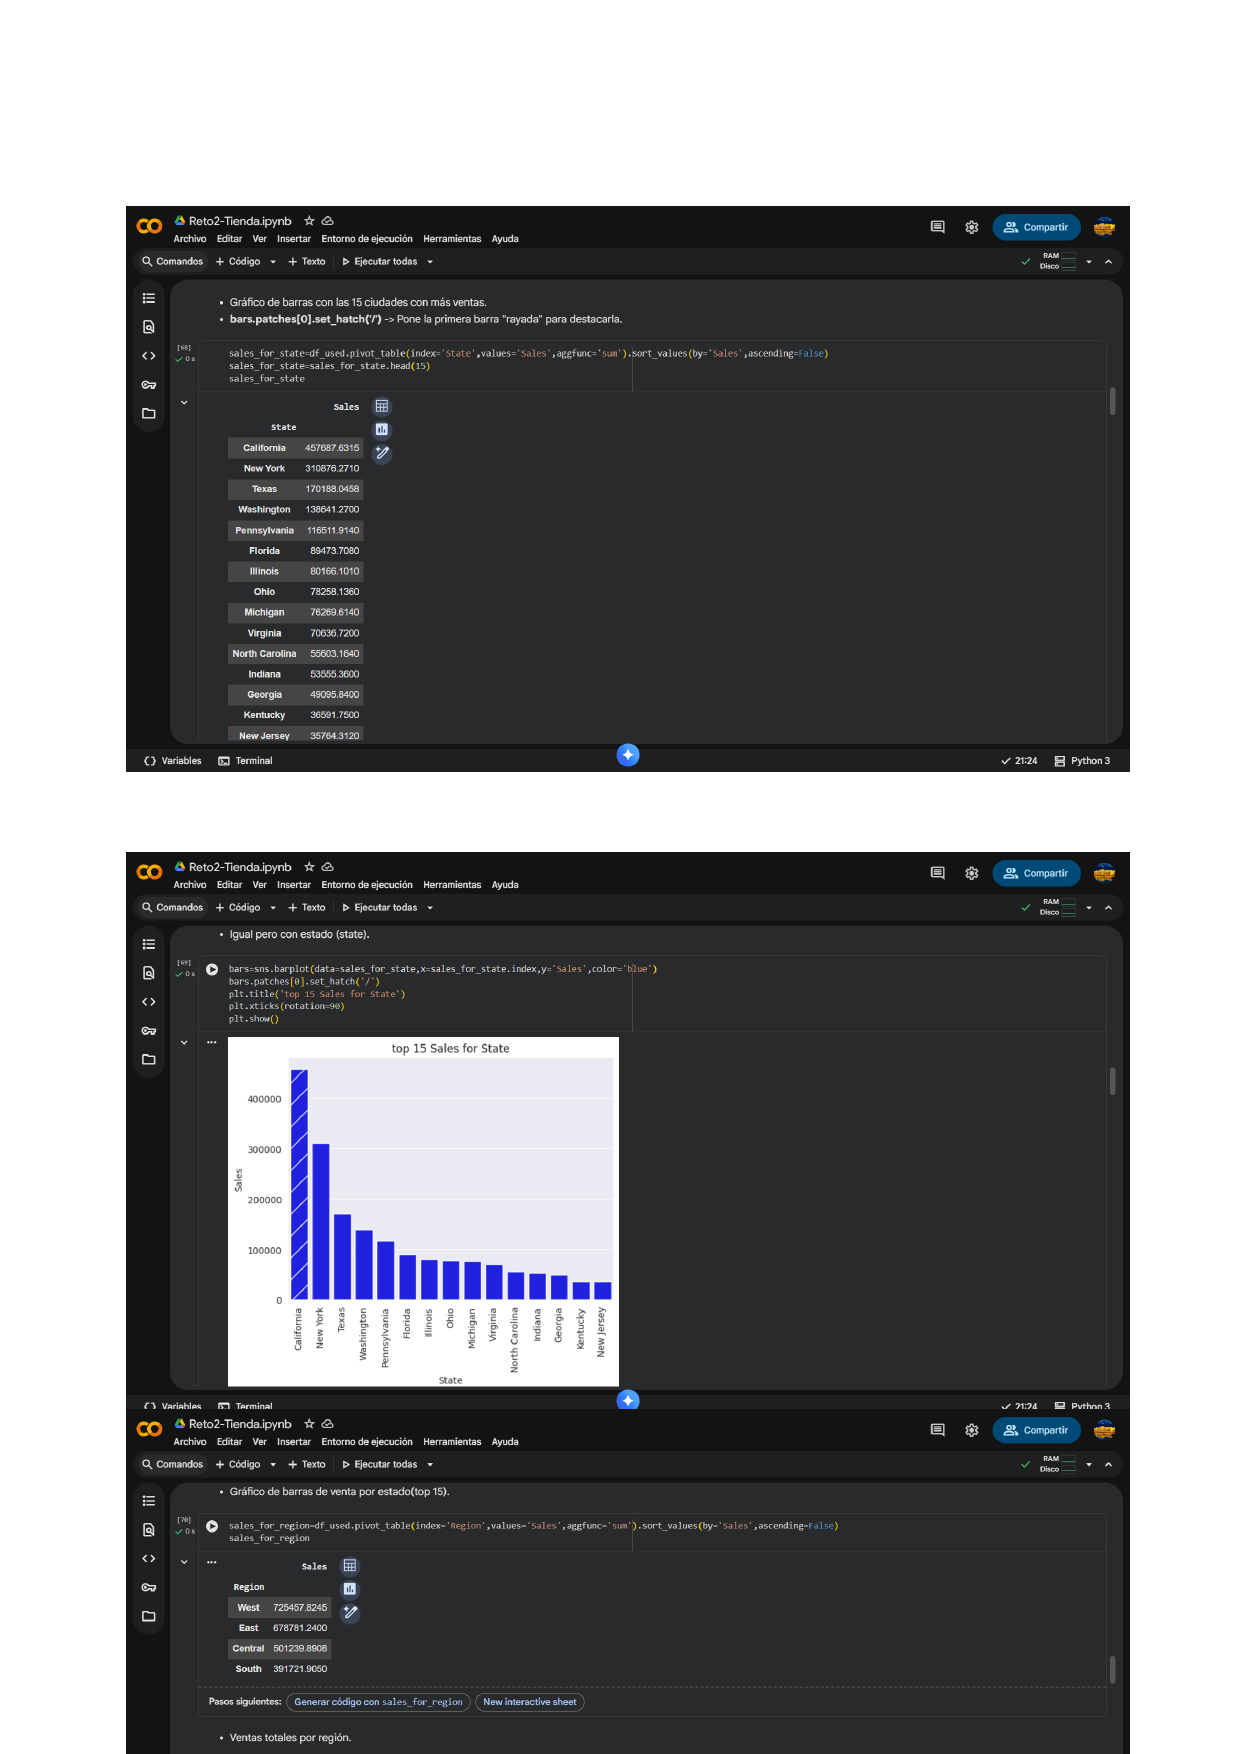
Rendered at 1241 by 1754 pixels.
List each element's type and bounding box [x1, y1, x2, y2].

picture [126, 852, 1130, 1754]
picture [126, 206, 1130, 772]
